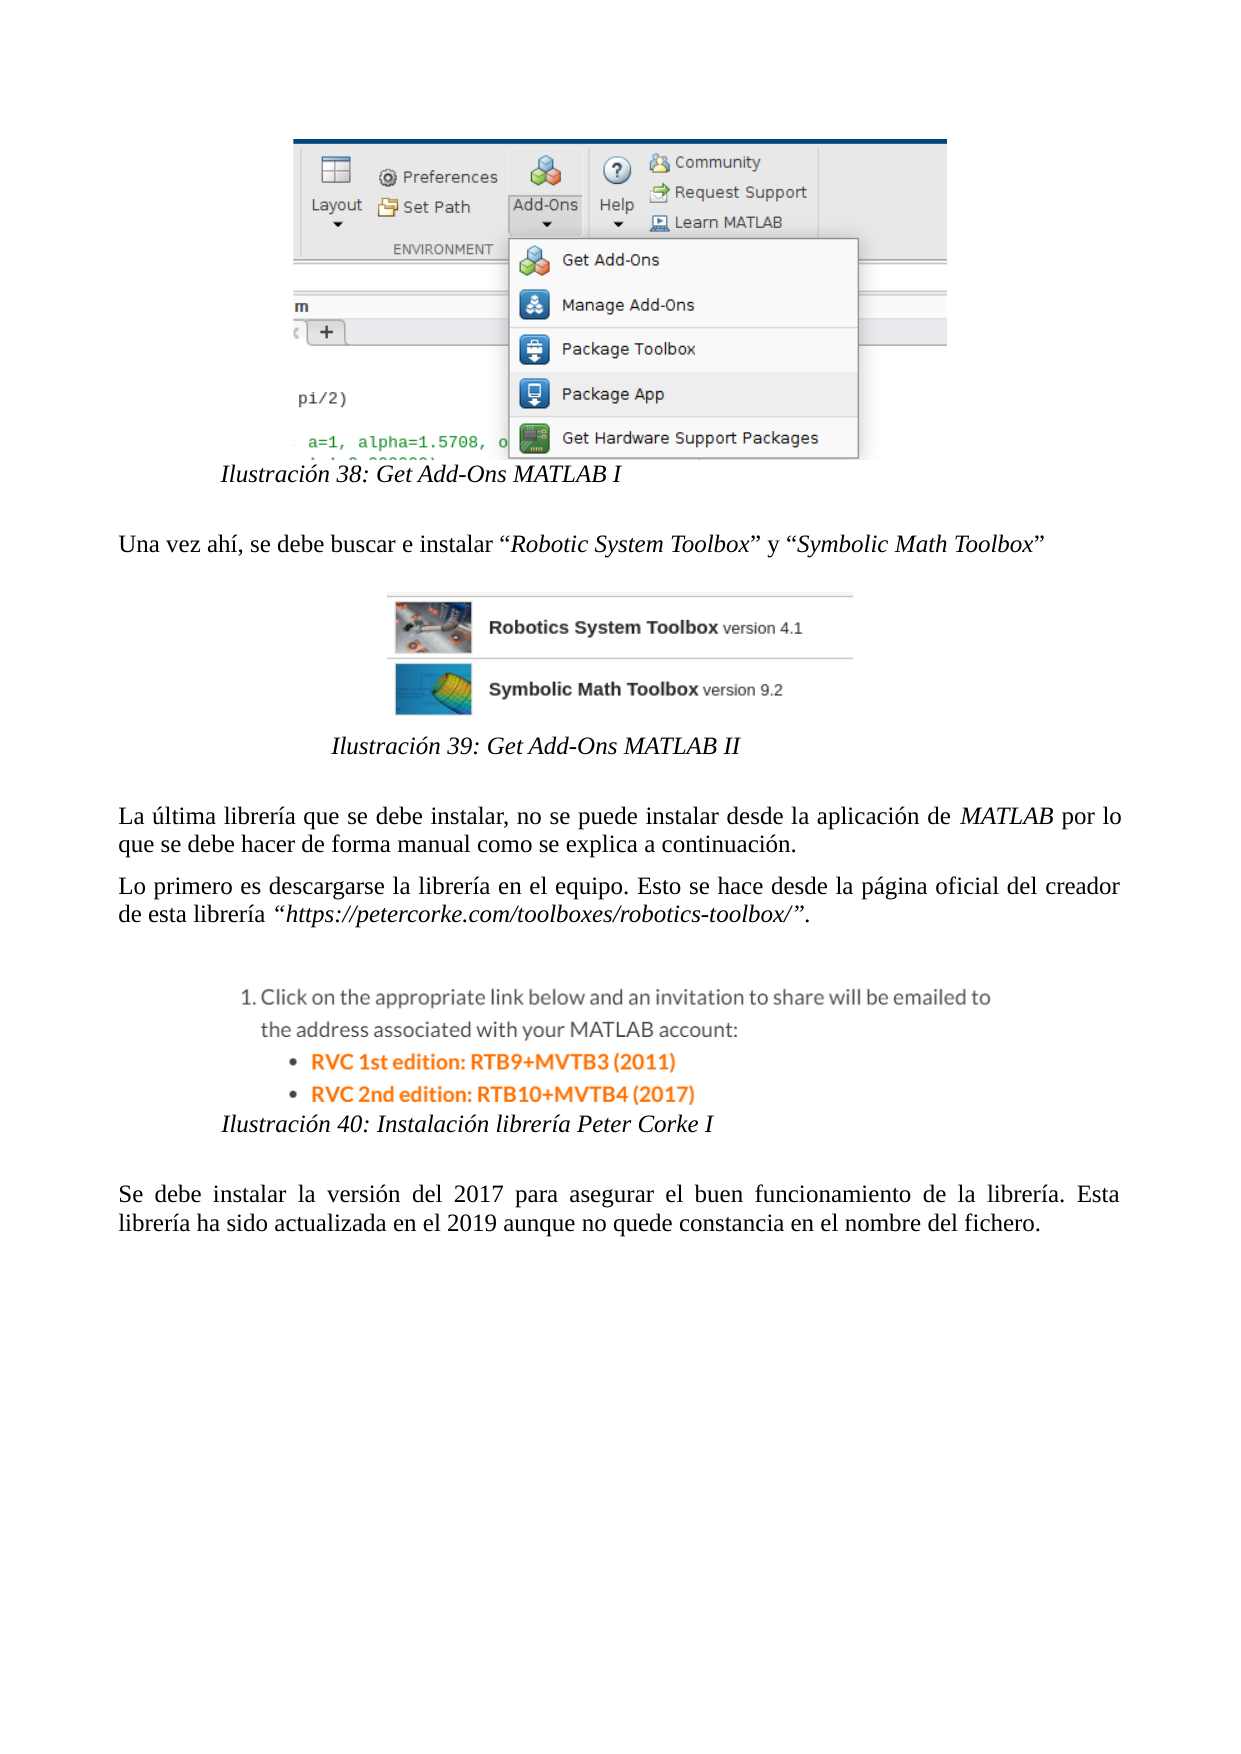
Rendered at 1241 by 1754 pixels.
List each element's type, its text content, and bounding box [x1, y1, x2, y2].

text Una vez ahí, se debe buscar e instalar “Robotic System Toolbox” y “Symbolic Math Toolbox” [118, 529, 1122, 558]
text Ilustración 39: Get Add-Ons MATLAB II [331, 604, 909, 759]
text Ilustración 40: Instalación librería Peter Corke I [221, 1109, 1019, 1138]
text Se debe instalar la versión del 2017 para asegurar el buen funcionamiento de la librería. Esta librería ha sido actualizada en el 2019 aunque no quede constancia en el nombre del fichero. [118, 1179, 1122, 1237]
text Ilustración 38: Get Add-Ons MATLAB I [220, 152, 1020, 488]
text La última librería que se debe instalar, no se puede instalar desde la aplicación de MATLAB por lo que se debe hacer de forma manual como se explica a continuación. [118, 801, 1122, 858]
text Lo primero es descargarse la librería en el equipo. Esto se hace desde la página oficial del creador de esta librería “https://petercorke.com/toolboxes/robotics-toolbox/”. [118, 871, 1122, 928]
